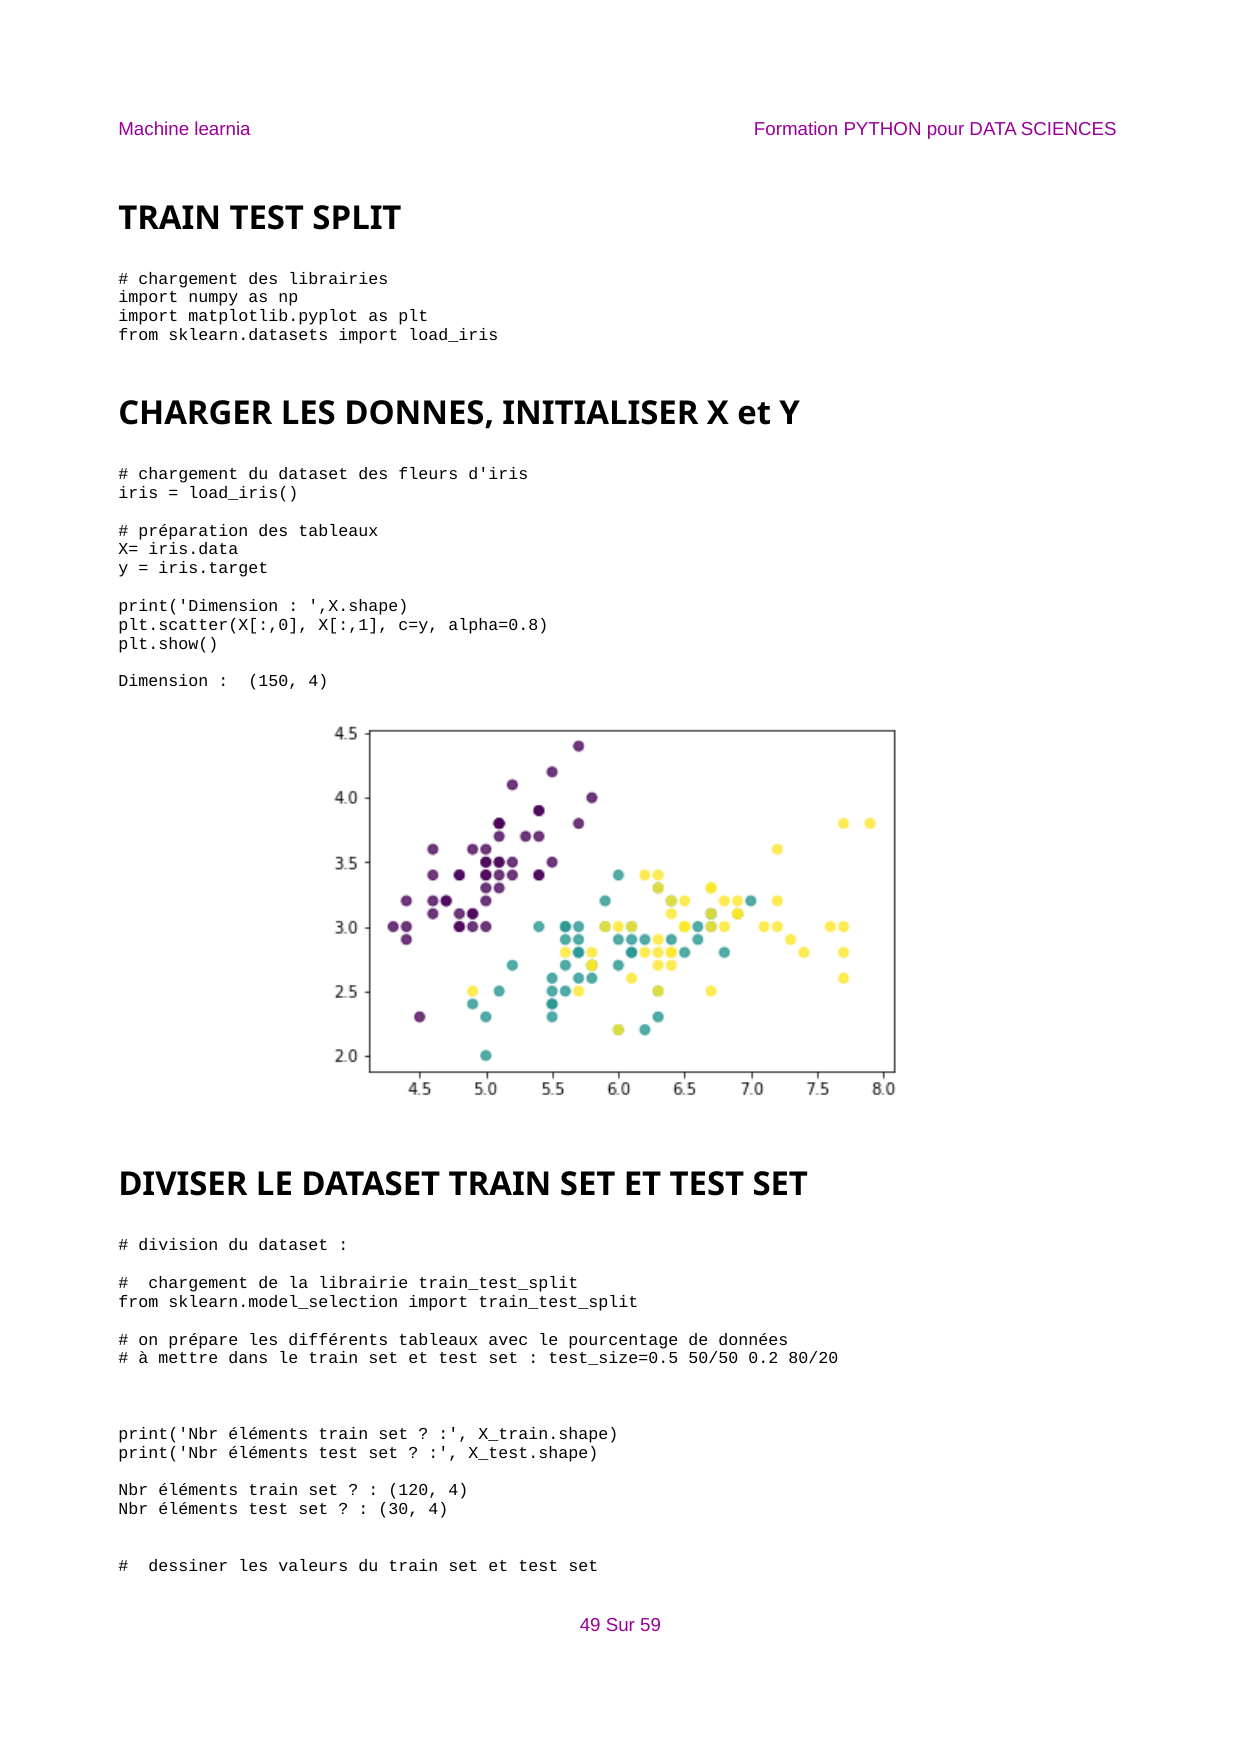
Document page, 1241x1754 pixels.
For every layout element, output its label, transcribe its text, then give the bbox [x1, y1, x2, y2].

text import numpy as np [118, 289, 1122, 308]
subtitle TRAIN TEST SPLIT [118, 194, 1122, 239]
text iris = load_iris() [118, 484, 1122, 503]
text # dessiner les valeurs du train set et test set [118, 1557, 1122, 1576]
text import matplotlib.pyplot as plt [118, 308, 1122, 327]
text # chargement de la librairie train_test_split [118, 1274, 1122, 1293]
text # chargement du dataset des fleurs d'iris [118, 466, 1122, 484]
text X= iris.data [118, 541, 1122, 560]
text from sklearn.model_selection import train_test_split [118, 1293, 1122, 1312]
subtitle DIVISER LE DATASET TRAIN SET ET TEST SET [118, 1161, 1122, 1205]
text # on prépare les différents tableaux avec le pourcentage de données [118, 1331, 1122, 1350]
text # division du dataset : [118, 1237, 1122, 1256]
text y = iris.target [118, 560, 1122, 579]
text # préparation des tableaux [118, 522, 1122, 541]
text print('Nbr éléments test set ? :', X_test.shape) [118, 1444, 1122, 1463]
text # à mettre dans le train set et test set : test_size=0.5 50/50 0.2 80/20 [118, 1350, 1122, 1369]
text print('Nbr éléments train set ? :', X_train.shape) [118, 1425, 1122, 1444]
text Nbr éléments test set ? : (30, 4) [118, 1501, 1122, 1519]
text # chargement des librairies [118, 270, 1122, 289]
text plt.scatter(X[:,0], X[:,1], c=y, alpha=0.8) [118, 616, 1122, 635]
subtitle CHARGER LES DONNES, INITIALISER X et Y [118, 389, 1122, 434]
text Dimension : (150, 4) [118, 673, 1122, 692]
text plt.show() [118, 635, 1122, 654]
text print('Dimension : ',X.shape) [118, 597, 1122, 616]
text Nbr éléments train set ? : (120, 4) [118, 1482, 1122, 1501]
text from sklearn.datasets import load_iris [118, 327, 1122, 346]
picture [316, 710, 924, 1117]
